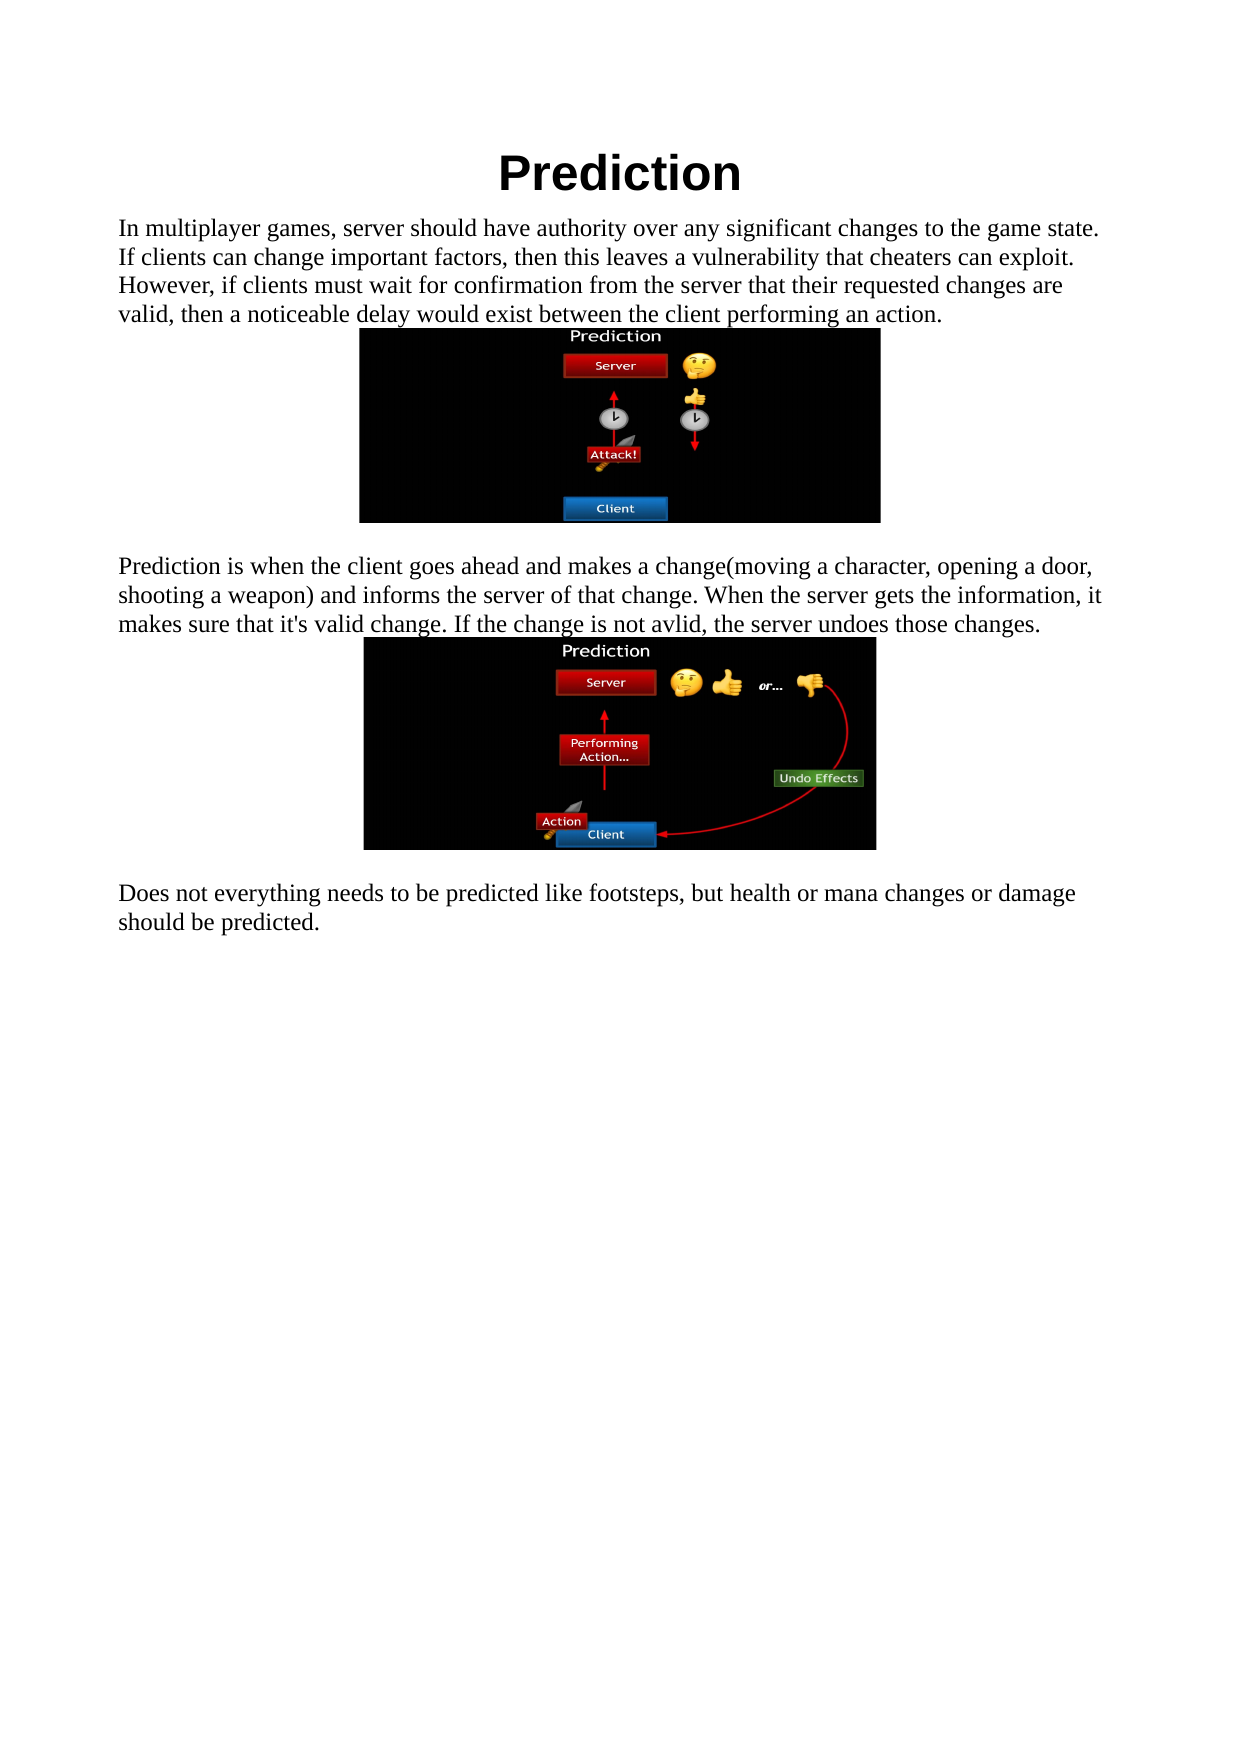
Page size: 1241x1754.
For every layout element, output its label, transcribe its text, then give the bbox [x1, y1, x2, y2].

picture [363, 637, 877, 850]
picture [359, 328, 881, 523]
text In multiplayer games, server should have authority over any significant changes to the game state. If clients can change important factors, then this leaves a vulnerability that cheaters can exploit. However, if clients must wait for confirmation from the server that their requested changes are valid, then a noticeable delay would exist between the client performing an action. [118, 213, 1122, 328]
subtitle Prediction [118, 143, 1122, 201]
text Prediction is when the client goes ahead and makes a change(moving a character, opening a door, shooting a weapon) and informs the server of that change. When the server gets the information, it makes sure that it's valid change. If the change is not avlid, the server undoes those changes. [118, 551, 1122, 638]
text Does not everything needs to be predicted like footsteps, but health or mana changes or damage should be predicted. [118, 878, 1122, 936]
